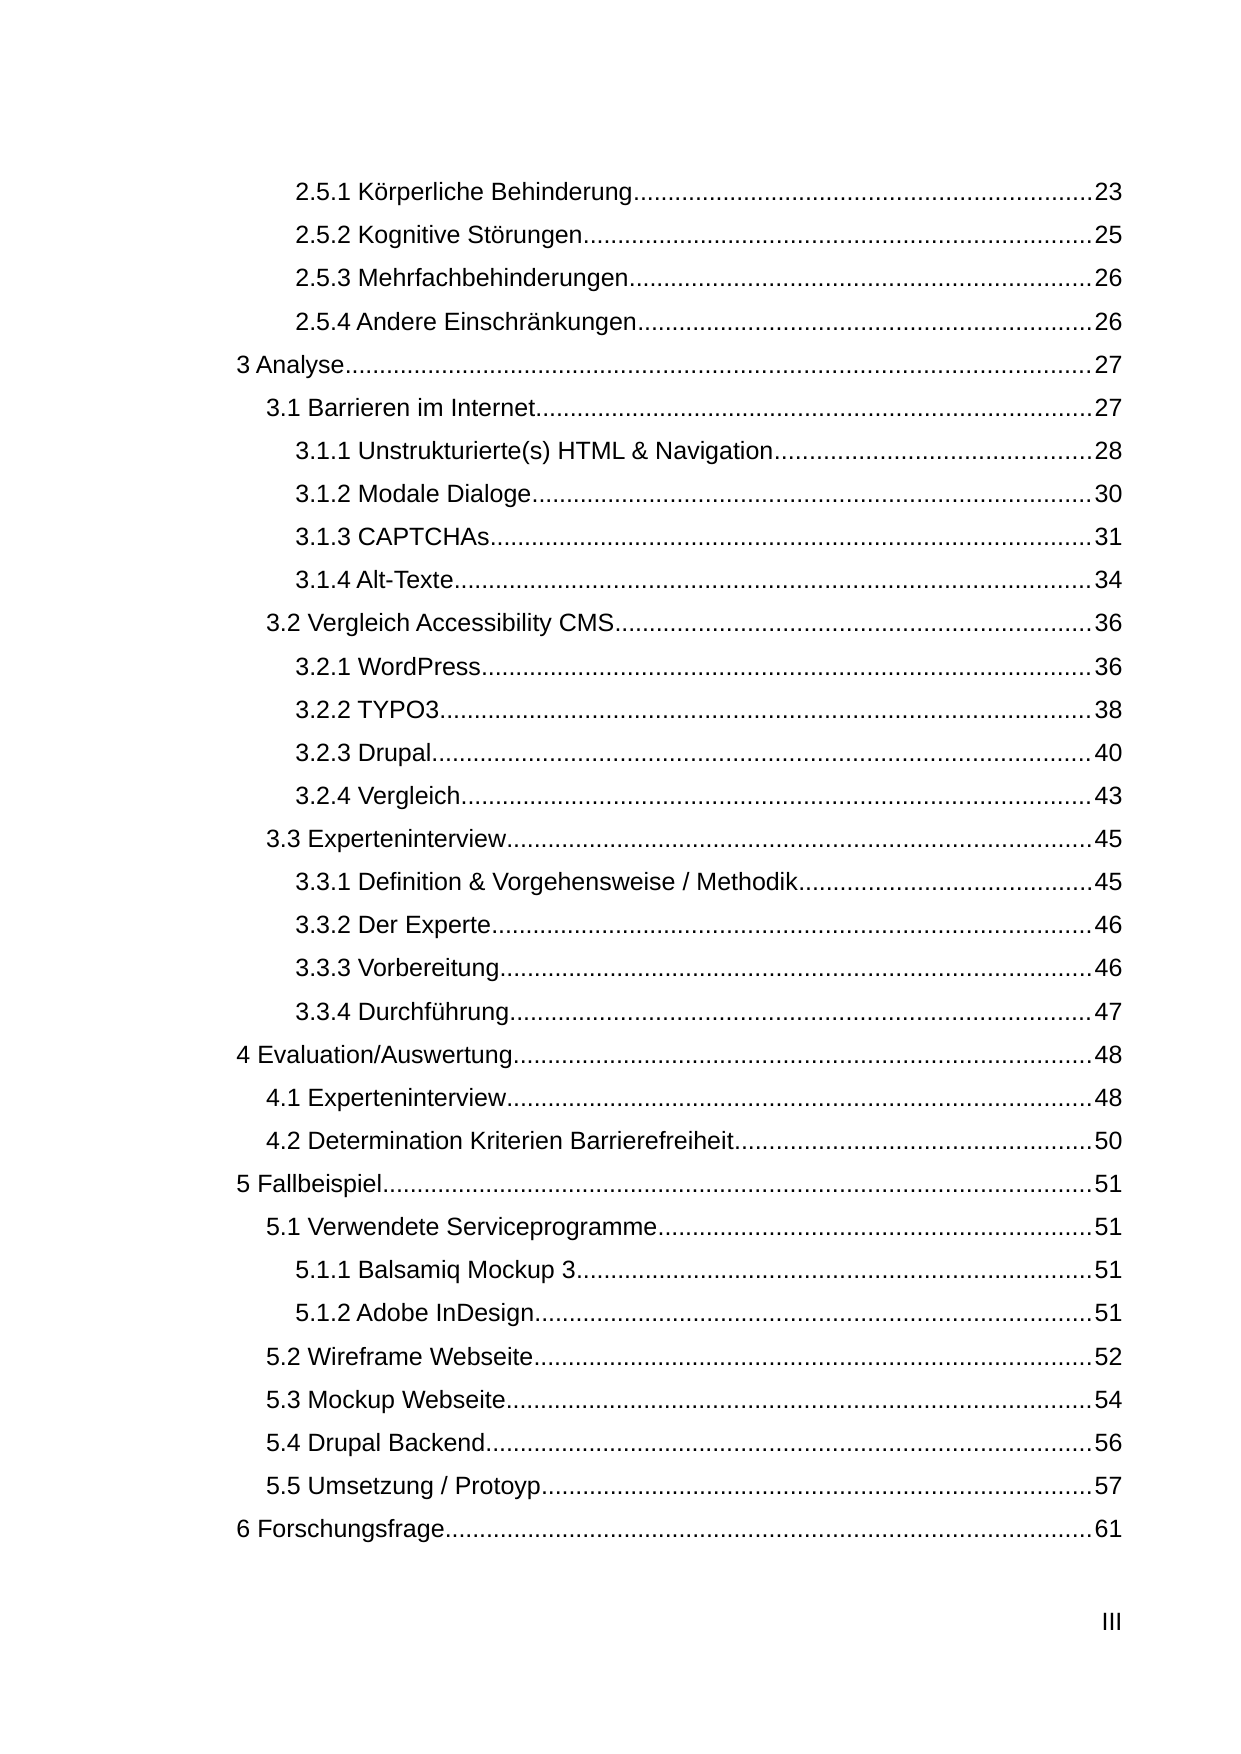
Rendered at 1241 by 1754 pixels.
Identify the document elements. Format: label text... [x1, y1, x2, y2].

text 4.1 Experteninterview 48 [266, 1083, 1122, 1112]
text 4.2 Determination Kriterien Barrierefreiheit 50 [266, 1126, 1122, 1155]
text 5.1.2 Adobe InDesign 51 [295, 1298, 1122, 1327]
text 2.5.3 Mehrfachbehinderungen 26 [295, 263, 1122, 292]
text 3.2.2 TYPO3 38 [295, 695, 1122, 723]
text 5.1.1 Balsamiq Mockup 3 51 [295, 1255, 1122, 1284]
text 5.4 Drupal Backend 56 [266, 1428, 1122, 1457]
text 2.5.2 Kognitive Störungen 25 [295, 220, 1122, 249]
text 3.1.4 Alt-Texte 34 [295, 565, 1122, 594]
text 3.2.4 Vergleich 43 [295, 781, 1122, 810]
text 3.1 Barrieren im Internet 27 [266, 393, 1122, 422]
text 3.3.2 Der Experte 46 [295, 910, 1122, 939]
text 3.3 Experteninterview 45 [266, 824, 1122, 853]
text 5 Fallbeispiel 51 [236, 1169, 1122, 1198]
text 3.3.3 Vorbereitung 46 [295, 953, 1122, 982]
text 3.1.3 CAPTCHAs 31 [295, 522, 1122, 551]
text 5.1 Verwendete Serviceprogramme 51 [266, 1212, 1122, 1241]
text 3.1.1 Unstrukturierte(s) HTML & Navigation 28 [295, 436, 1122, 465]
text 3.2.3 Drupal 40 [295, 738, 1122, 767]
text 3.1.2 Modale Dialoge 30 [295, 479, 1122, 508]
text 3.3.4 Durchführung 47 [295, 997, 1122, 1025]
text 5.2 Wireframe Webseite 52 [266, 1342, 1122, 1370]
text 3.2.1 WordPress 36 [295, 652, 1122, 680]
text 3.2 Vergleich Accessibility CMS 36 [266, 608, 1122, 637]
text 5.5 Umsetzung / Protoyp 57 [266, 1471, 1122, 1500]
text 3 Analyse 27 [236, 350, 1122, 378]
text 6 Forschungsfrage 61 [236, 1514, 1122, 1543]
text 3.3.1 Definition & Vorgehensweise / Methodik 45 [295, 867, 1122, 896]
text 4 Evaluation/Auswertung 48 [236, 1040, 1122, 1068]
text 2.5.4 Andere Einschränkungen 26 [295, 307, 1122, 335]
text 2.5.1 Körperliche Behinderung 23 [295, 177, 1122, 206]
text 5.3 Mockup Webseite 54 [266, 1385, 1122, 1413]
